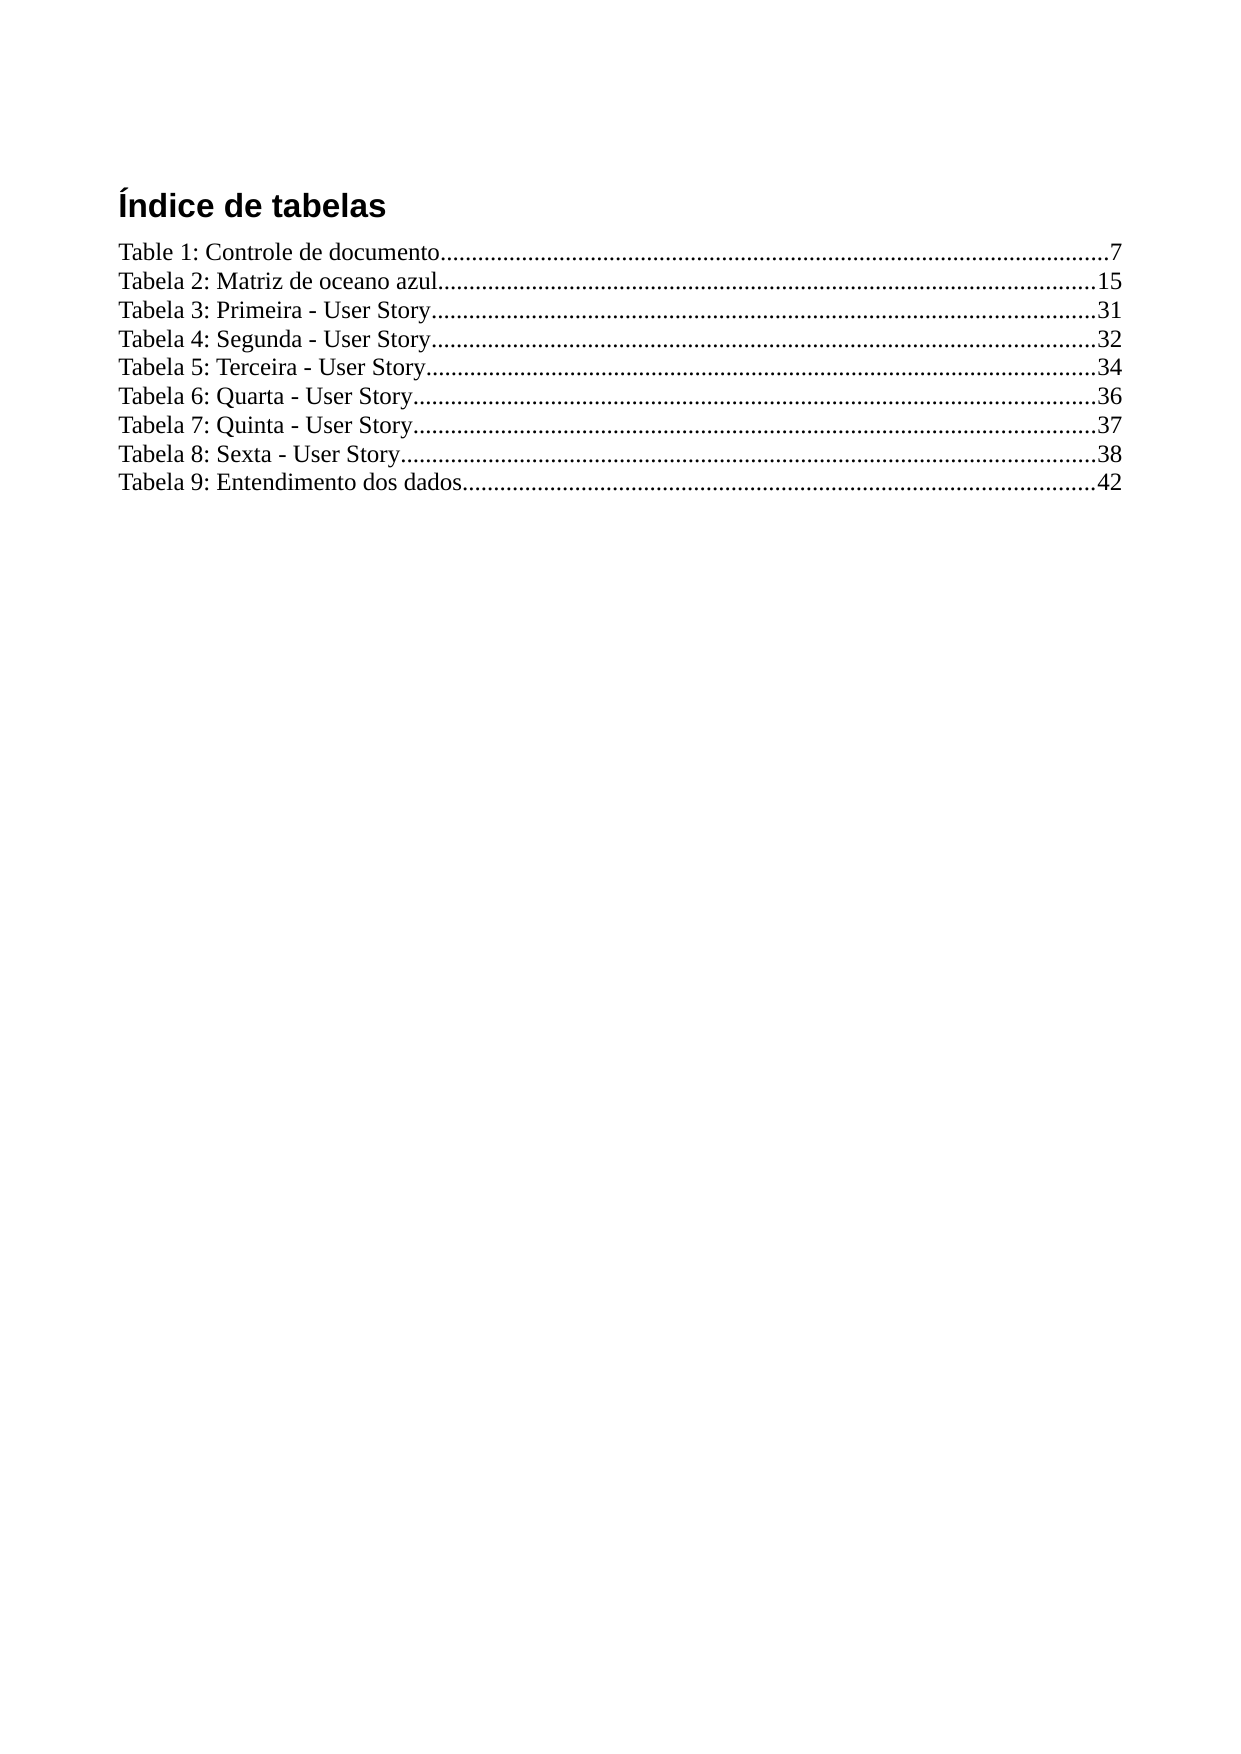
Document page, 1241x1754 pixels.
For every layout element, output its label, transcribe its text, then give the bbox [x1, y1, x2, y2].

subtitle Índice de tabelas [118, 186, 1122, 225]
text Tabela 7: Quinta - User Story 37 [118, 410, 1122, 439]
text Table 1: Controle de documento 7 [118, 237, 1122, 266]
text Tabela 4: Segunda - User Story 32 [118, 324, 1122, 352]
text Tabela 9: Entendimento dos dados 42 [118, 467, 1122, 496]
text Tabela 2: Matriz de oceano azul 15 [118, 266, 1122, 295]
text Tabela 3: Primeira - User Story 31 [118, 295, 1122, 324]
text Tabela 8: Sexta - User Story 38 [118, 439, 1122, 467]
text Tabela 6: Quarta - User Story 36 [118, 381, 1122, 410]
text Tabela 5: Terceira - User Story 34 [118, 352, 1122, 381]
